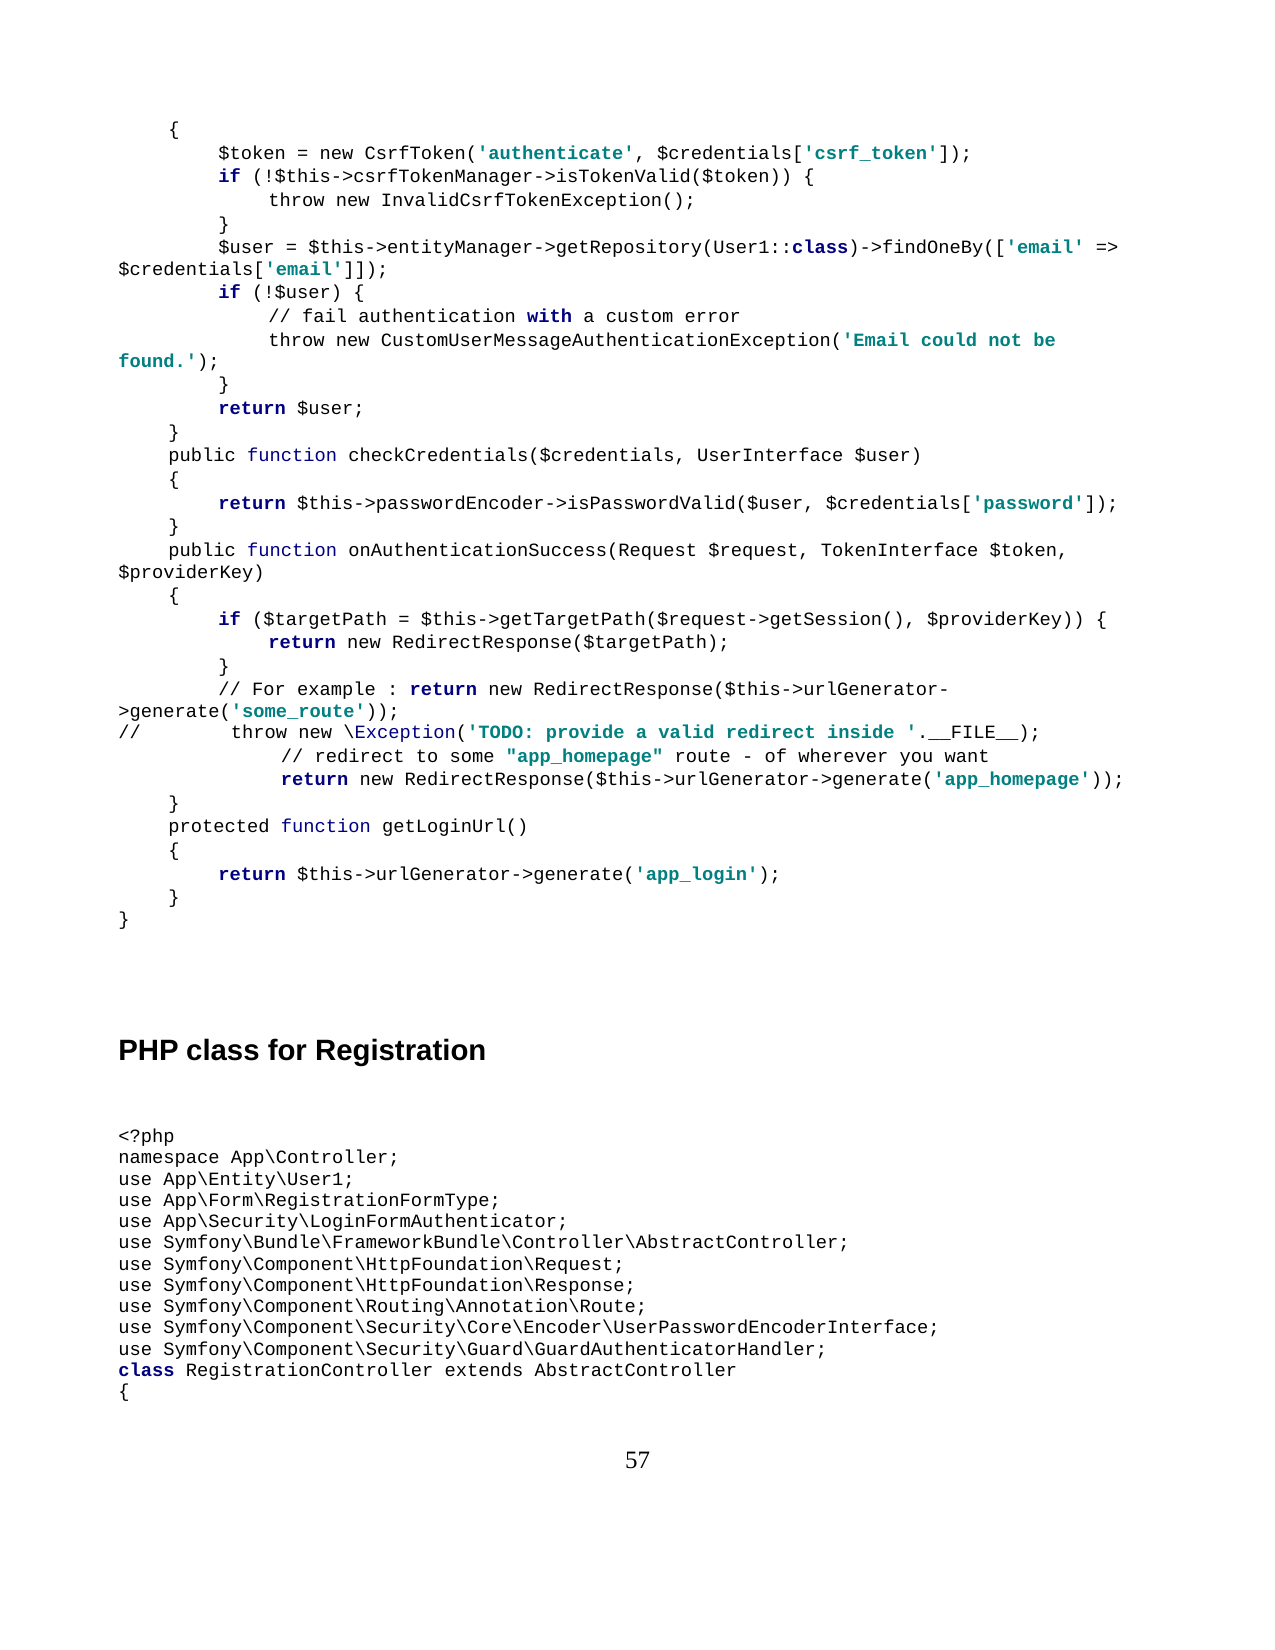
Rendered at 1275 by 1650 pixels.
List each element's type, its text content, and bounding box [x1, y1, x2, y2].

text use App\Form\RegistrationFormType; [118, 1191, 1157, 1212]
text use Symfony\Component\Routing\Annotation\Route; [118, 1297, 1157, 1318]
text if ($targetPath = $this->getTargetPath($request->getSession(), $providerKey)) { [118, 607, 1157, 631]
subtitle PHP class for Registration [118, 1033, 1157, 1067]
text throw new InvalidCsrfTokenException(); [118, 189, 1157, 213]
text use Symfony\Component\Security\Guard\GuardAuthenticatorHandler; [118, 1339, 1157, 1361]
text throw new CustomUserMessageAuthenticationException('Email could not be found.'); [118, 328, 1157, 373]
text protected function getLoginUrl() [118, 816, 1157, 839]
text if (!$user) { [118, 281, 1157, 305]
text public function checkCredentials($credentials, UserInterface $user) [118, 444, 1157, 468]
text use Symfony\Component\HttpFoundation\Request; [118, 1254, 1157, 1276]
text return new RedirectResponse($this->urlGenerator->generate('app_homepage')); [118, 768, 1157, 792]
text // fail authentication with a custom error [118, 305, 1157, 328]
text <?php [118, 1127, 1157, 1148]
text } [118, 910, 1157, 931]
text } [118, 515, 1157, 539]
text // throw new \Exception('TODO: provide a valid redirect inside '.__FILE__); [118, 723, 1157, 744]
text namespace App\Controller; [118, 1148, 1157, 1169]
text } [118, 373, 1157, 397]
text use App\Entity\User1; [118, 1169, 1157, 1191]
text // redirect to some "app_homepage" route - of wherever you want [118, 744, 1157, 768]
text use App\Security\LoginFormAuthenticator; [118, 1212, 1157, 1233]
text $token = new CsrfToken('authenticate', $credentials['csrf_token']); [118, 142, 1157, 165]
text return $this->passwordEncoder->isPasswordValid($user, $credentials['password']); [118, 492, 1157, 515]
text if (!$this->csrfTokenManager->isTokenValid($token)) { [118, 165, 1157, 189]
text return $user; [118, 397, 1157, 421]
text } [118, 213, 1157, 236]
text use Symfony\Component\Security\Core\Encoder\UserPasswordEncoderInterface; [118, 1318, 1157, 1339]
text { [118, 584, 1157, 607]
text { [118, 1382, 1157, 1403]
text class RegistrationController extends AbstractController [118, 1361, 1157, 1382]
text { [118, 468, 1157, 492]
text } [118, 792, 1157, 816]
text // For example : return new RedirectResponse($this->urlGenerator->generate('some_route')); [118, 678, 1157, 723]
text } [118, 886, 1157, 910]
text return new RedirectResponse($targetPath); [118, 631, 1157, 655]
text return $this->urlGenerator->generate('app_login'); [118, 863, 1157, 886]
text { [118, 839, 1157, 863]
text public function onAuthenticationSuccess(Request $request, TokenInterface $token, $providerKey) [118, 539, 1157, 584]
text $user = $this->entityManager->getRepository(User1::class)->findOneBy(['email' => $credentials['email']]); [118, 236, 1157, 281]
text { [118, 118, 1157, 142]
text } [118, 655, 1157, 678]
text } [118, 421, 1157, 444]
text use Symfony\Bundle\FrameworkBundle\Controller\AbstractController; [118, 1233, 1157, 1254]
text use Symfony\Component\HttpFoundation\Response; [118, 1276, 1157, 1297]
